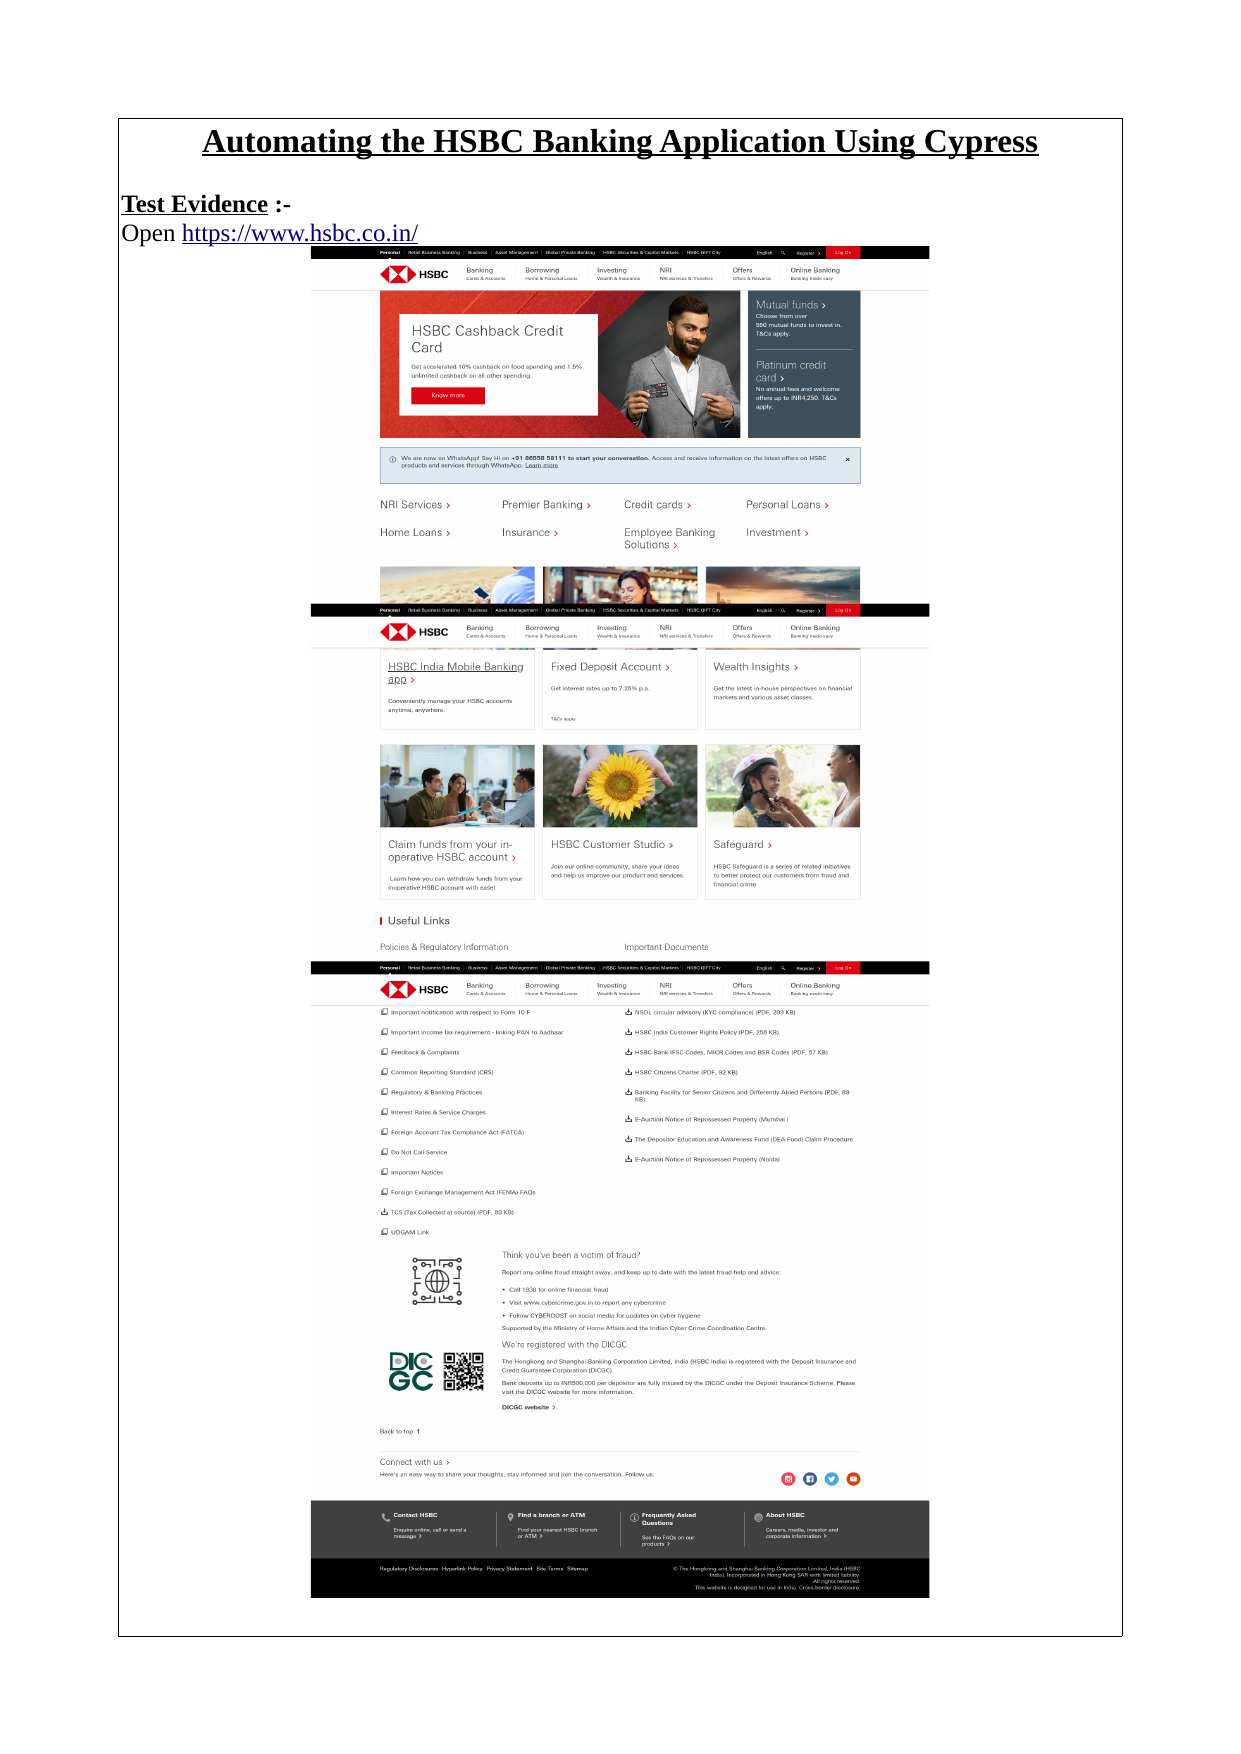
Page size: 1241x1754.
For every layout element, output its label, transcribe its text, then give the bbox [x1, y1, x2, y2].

text Open https://www.hsbc.co.in/ [121, 218, 1119, 246]
picture [310, 246, 930, 1598]
text Test Evidence :- [121, 189, 1119, 218]
